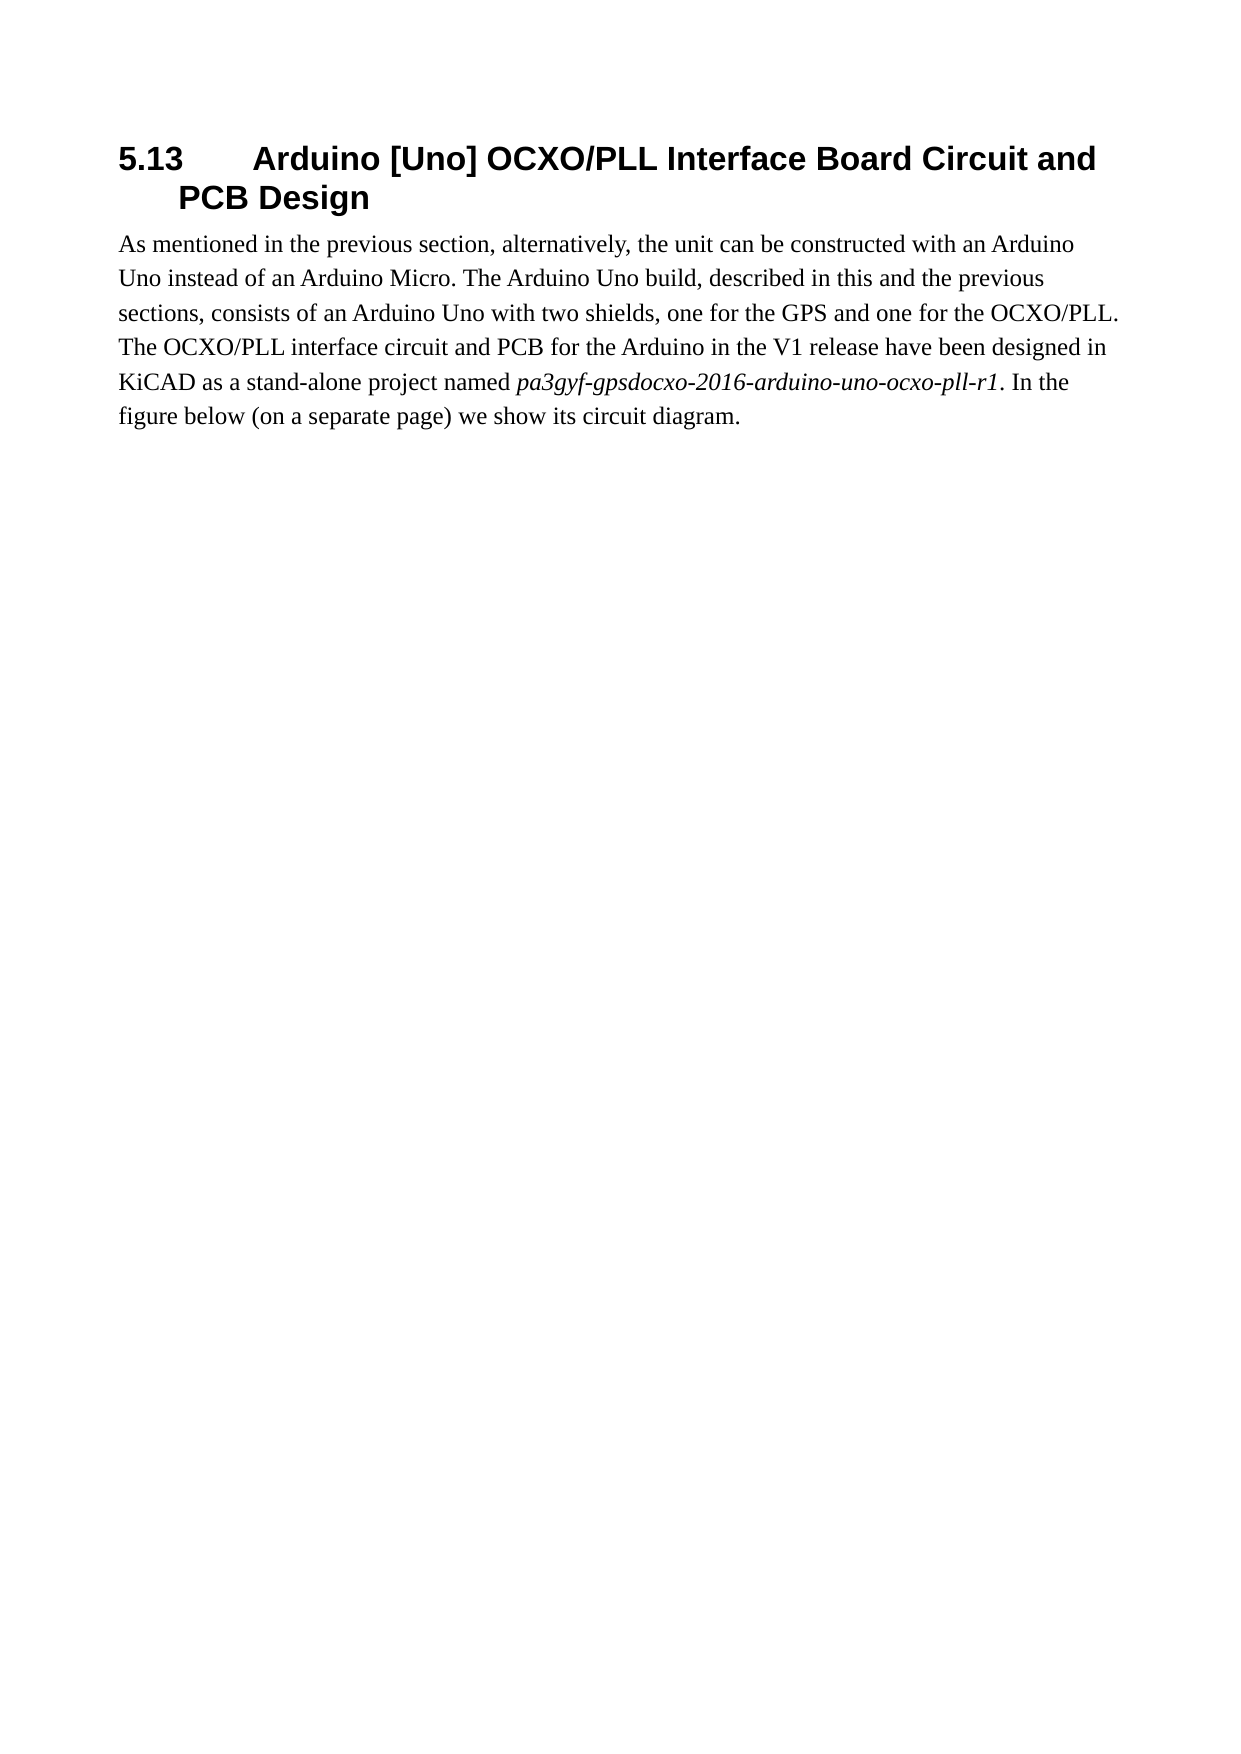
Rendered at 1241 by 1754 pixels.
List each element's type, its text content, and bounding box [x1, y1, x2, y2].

subtitle Arduino [Uno] OCXO/PLL Interface Board Circuit and PCB Design [118, 139, 1122, 216]
text As mentioned in the previous section, alternatively, the unit can be constructed with an Arduino Uno instead of an Arduino Micro. The Arduino Uno build, described in this and the previous sections, consists of an Arduino Uno with two shields, one for the GPS and one for the OCXO/PLL. The OCXO/PLL interface circuit and PCB for the Arduino in the V1 release have been designed in KiCAD as a stand-alone project named pa3gyf-gpsdocxo-2016-arduino-uno-ocxo-pll-r1. In the figure below (on a separate page) we show its circuit diagram. [118, 229, 1122, 430]
